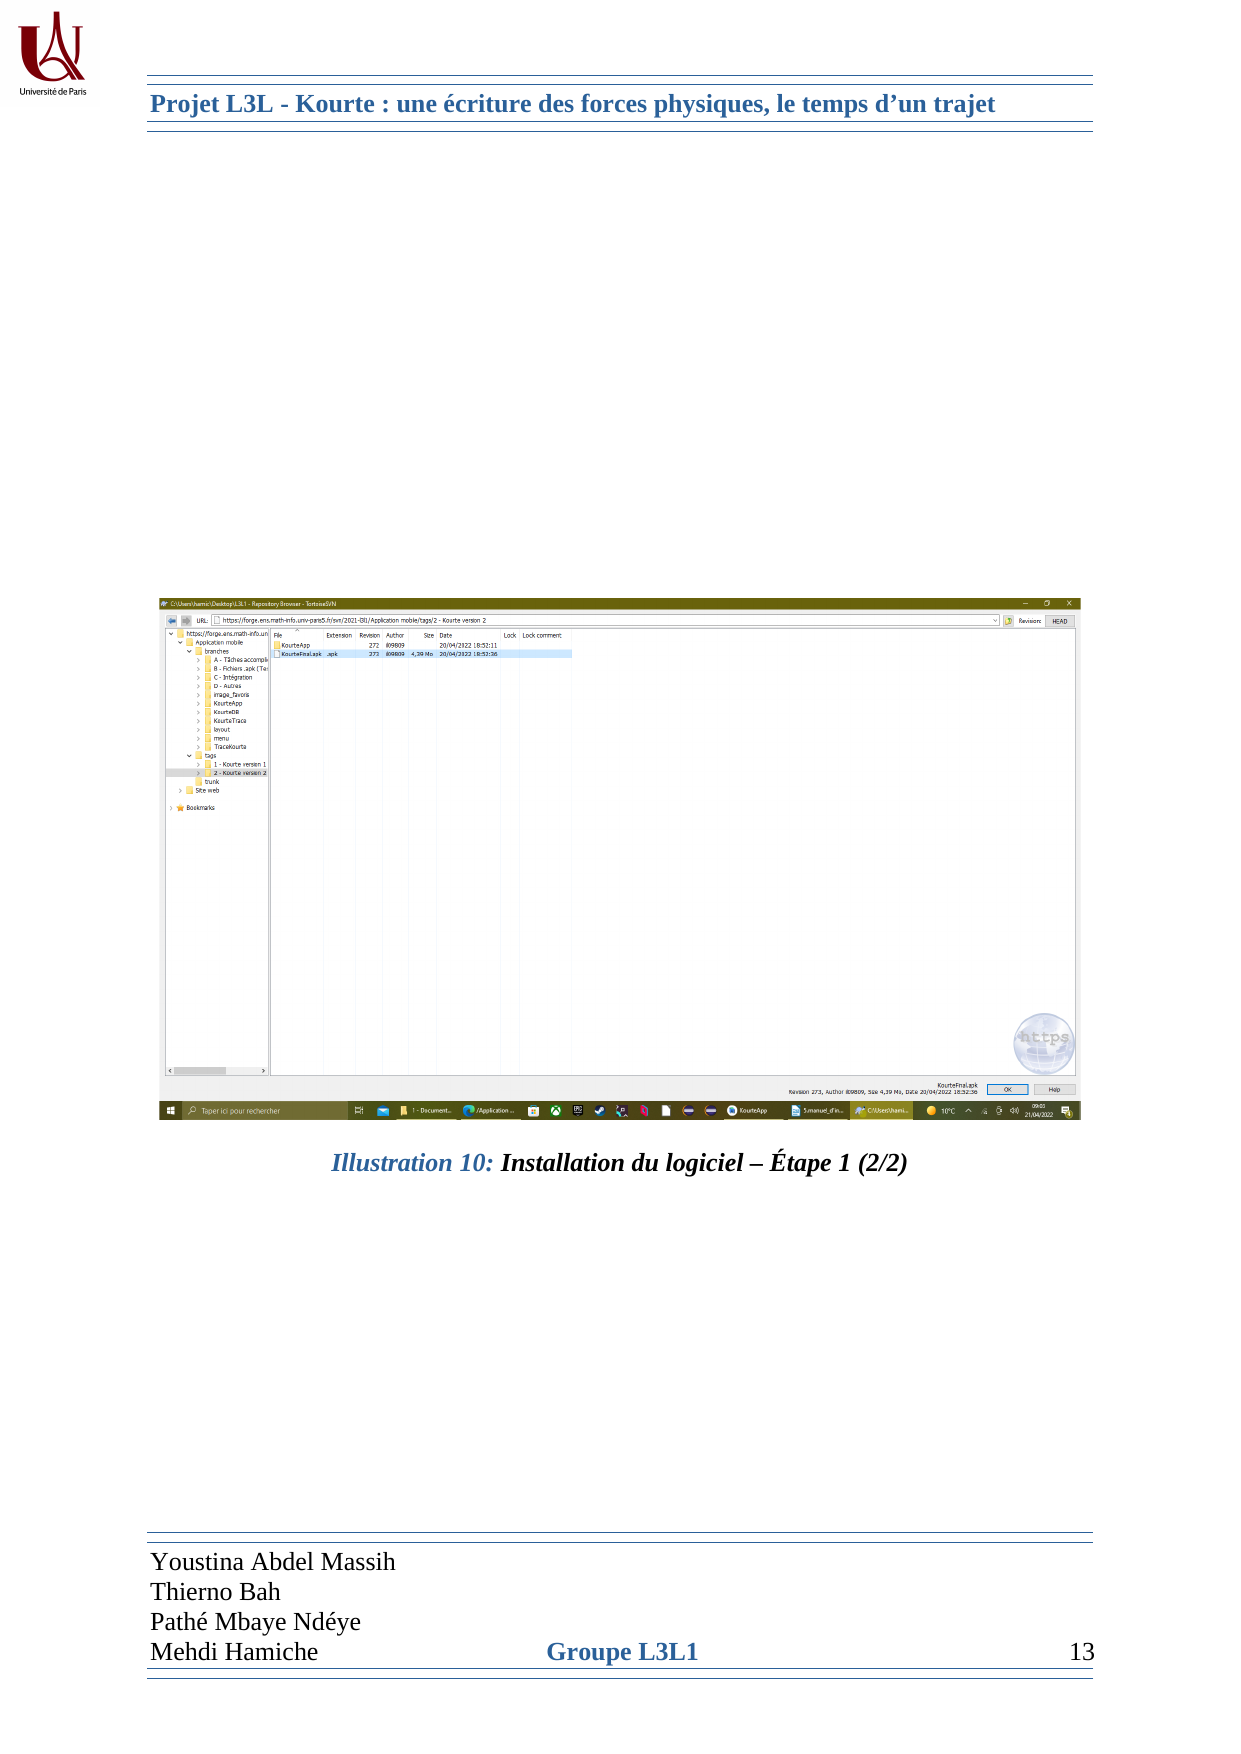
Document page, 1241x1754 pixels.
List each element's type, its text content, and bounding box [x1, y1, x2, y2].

picture [0, 0, 101, 107]
picture [159, 598, 1081, 1120]
text Illustration 10: Installation du logiciel – Étape 1 (2/2) [141, 599, 1099, 1177]
